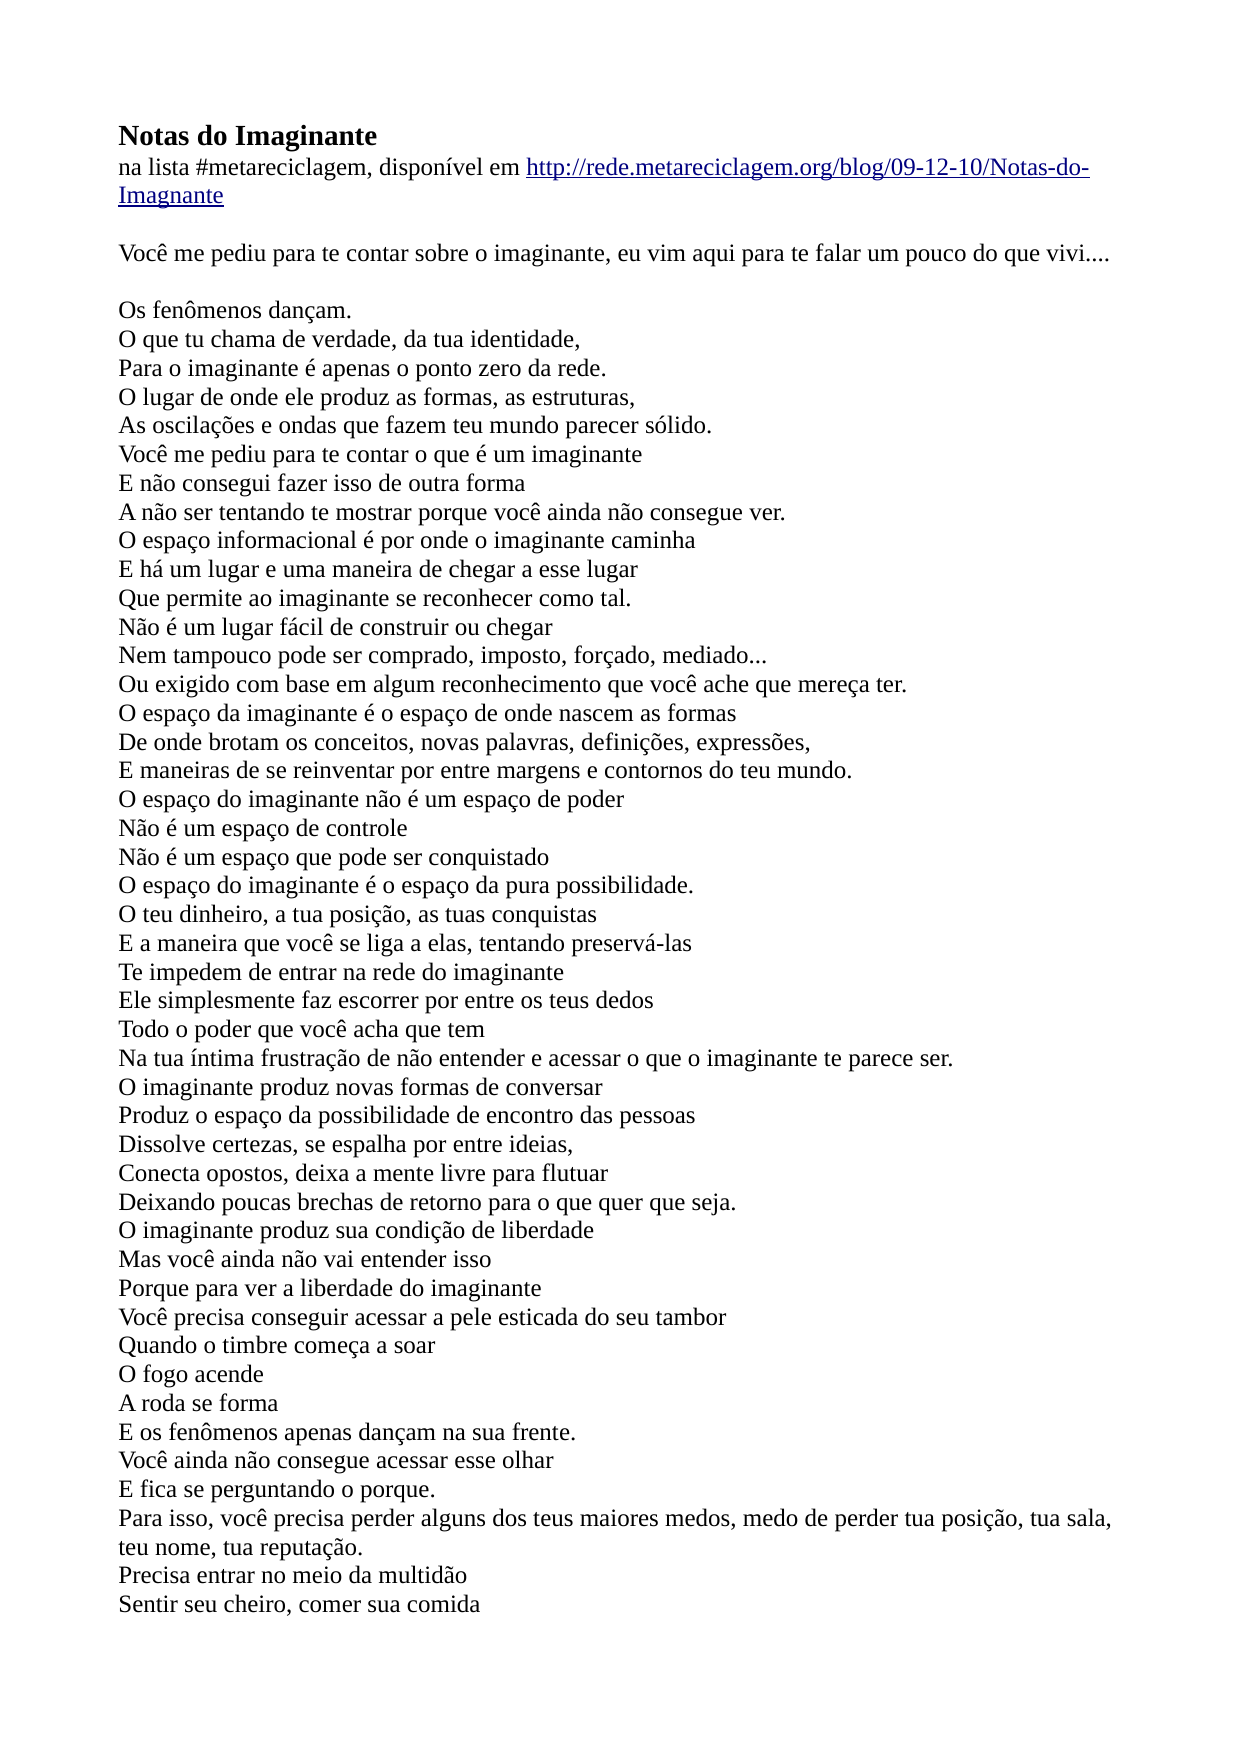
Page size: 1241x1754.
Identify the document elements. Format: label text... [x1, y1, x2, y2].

text Você me pediu para te contar sobre o imaginante, eu vim aqui para te falar um pouco do que vivi.... Os fenômenos dançam. O que tu chama de verdade, da tua identidade, Para o imaginante é apenas o ponto zero da rede. O lugar de onde ele produz as formas, as estruturas, As oscilações e ondas que fazem teu mundo parecer sólido. Você me pediu para te contar o que é um imaginante E não consegui fazer isso de outra forma A não ser tentando te mostrar porque você ainda não consegue ver. O espaço informacional é por onde o imaginante caminha E há um lugar e uma maneira de chegar a esse lugar Que permite ao imaginante se reconhecer como tal. Não é um lugar fácil de construir ou chegar Nem tampouco pode ser comprado, imposto, forçado, mediado... Ou exigido com base em algum reconhecimento que você ache que mereça ter. O espaço da imaginante é o espaço de onde nascem as formas De onde brotam os conceitos, novas palavras, definições, expressões, E maneiras de se reinventar por entre margens e contornos do teu mundo. O espaço do imaginante não é um espaço de poder Não é um espaço de controle Não é um espaço que pode ser conquistado O espaço do imaginante é o espaço da pura possibilidade. O teu dinheiro, a tua posição, as tuas conquistas E a maneira que você se liga a elas, tentando preservá-las Te impedem de entrar na rede do imaginante Ele simplesmente faz escorrer por entre os teus dedos Todo o poder que você acha que tem Na tua íntima frustração de não entender e acessar o que o imaginante te parece ser. O imaginante produz novas formas de conversar Produz o espaço da possibilidade de encontro das pessoas Dissolve certezas, se espalha por entre ideias, Conecta opostos, deixa a mente livre para flutuar Deixando poucas brechas de retorno para o que quer que seja. O imaginante produz sua condição de liberdade Mas você ainda não vai entender isso Porque para ver a liberdade do imaginante Você precisa conseguir acessar a pele esticada do seu tambor Quando o timbre começa a soar O fogo acende A roda se forma E os fenômenos apenas dançam na sua frente. Você ainda não consegue acessar esse olhar E fica se perguntando o porque. Para isso, você precisa perder alguns dos teus maiores medos, medo de perder tua posição, tua sala, teu nome, tua reputação. Precisa entrar no meio da multidão Sentir seu cheiro, comer sua comida [118, 238, 1122, 1618]
text Notas do Imaginante [118, 118, 1122, 152]
text na lista #metareciclagem, disponível em http://rede.metareciclagem.org/blog/09-12-10/Notas-do-Imagnante [118, 152, 1122, 209]
